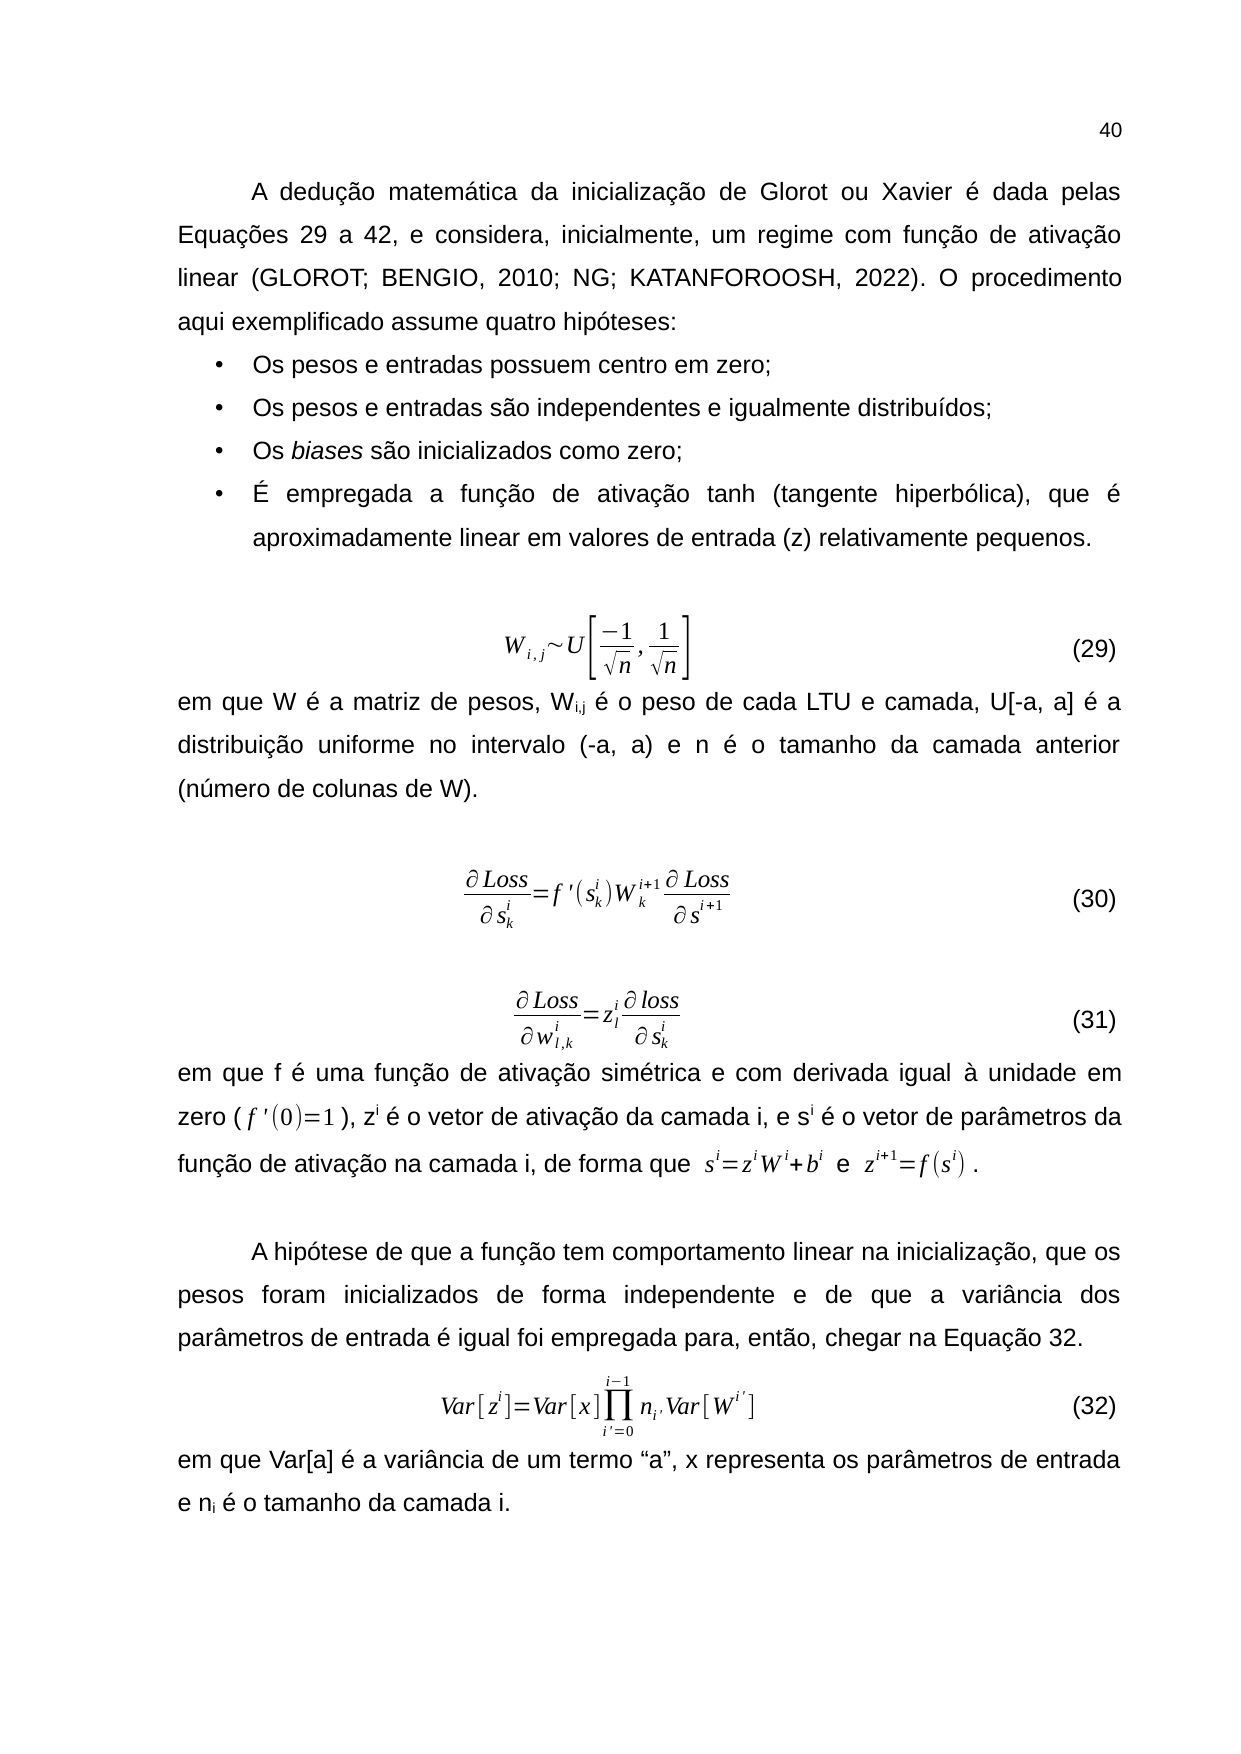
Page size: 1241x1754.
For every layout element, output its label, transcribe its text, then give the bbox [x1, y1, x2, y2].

table_header (29) [1017, 609, 1122, 687]
text em que W é a matriz de pesos, Wi,j é o peso de cada LTU e camada, U[-a, a] é a distribuição uniforme no intervalo (-a, a) e n é o tamanho da camada anterior (número de colunas de W). [177, 687, 1122, 802]
list Os pesos e entradas possuem centro em zero; [215, 349, 1122, 378]
table_header (31) [1017, 981, 1122, 1058]
list É empregada a função de ativação tanh (tangente hiperbólica), que é aproximadamente linear em valores de entrada (z) relativamente pequenos. [215, 479, 1122, 551]
list Os biases são inicializados como zero; [215, 436, 1122, 465]
table_header (32) [1017, 1366, 1122, 1445]
text A dedução matemática da inicialização de Glorot ou Xavier é dada pelas Equações 29 a 42, e considera, inicialmente, um regime com função de ativação linear (GLOROT; BENGIO, 2010; NG; KATANFOROOSH, 2022). O procedimento aqui exemplificado assume quatro hipóteses: [177, 177, 1122, 335]
text em que Var[a] é a variância de um termo “a”, x representa os parâmetros de entrada e ni é o tamanho da camada i. [177, 1445, 1122, 1517]
list Os pesos e entradas são independentes e igualmente distribuídos; [215, 393, 1122, 422]
text em que f é uma função de ativação simétrica e com derivada igual à unidade em zero (), zi é o vetor de ativação da camada i, e si é o vetor de parâmetros da função de ativação na camada i, de forma que e . [177, 1058, 1122, 1179]
table_header [177, 981, 1017, 1058]
text A hipótese de que a função tem comportamento linear na inicialização, que os pesos foram inicializados de forma independente e de que a variância dos parâmetros de entrada é igual foi empregada para, então, chegar na Equação 32. [177, 1237, 1122, 1352]
table_header (30) [1017, 860, 1122, 938]
table_header [177, 609, 1017, 687]
table_header [177, 860, 1017, 938]
table_header [177, 1366, 1017, 1445]
